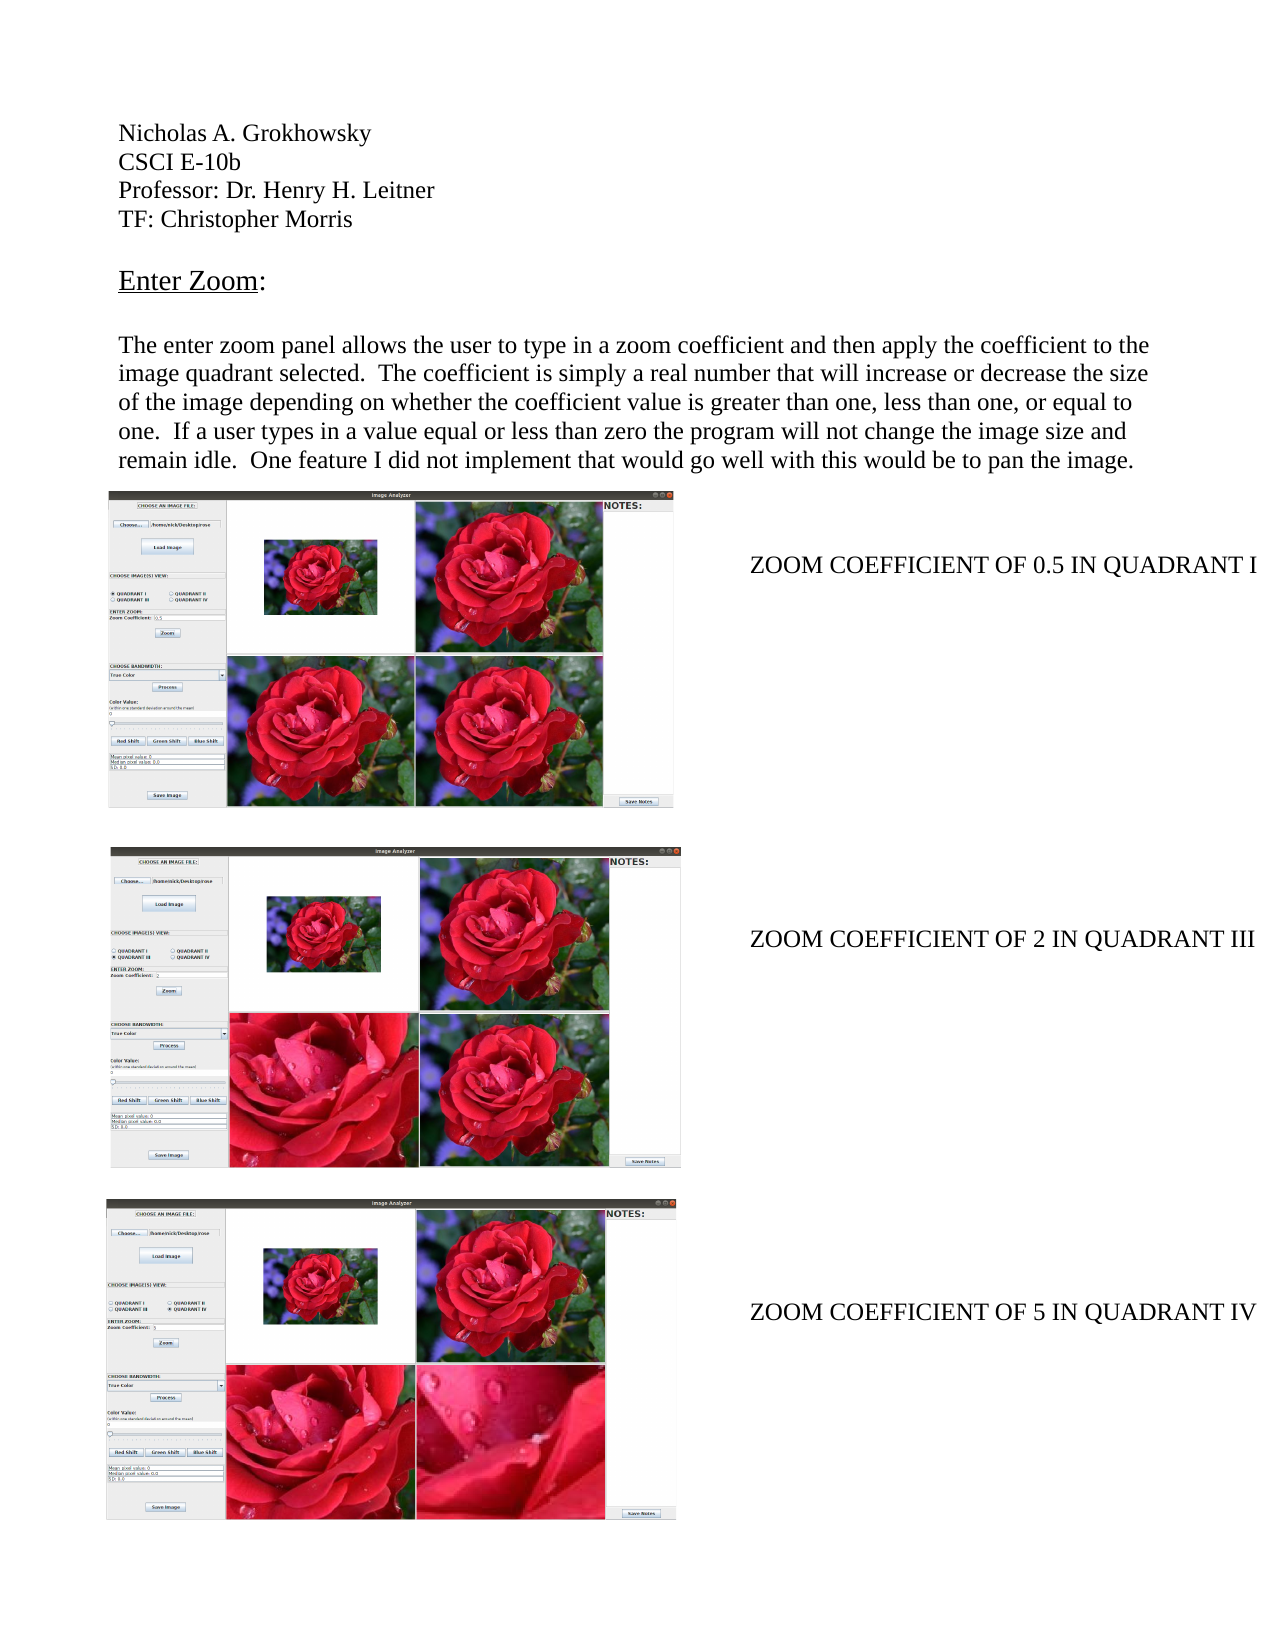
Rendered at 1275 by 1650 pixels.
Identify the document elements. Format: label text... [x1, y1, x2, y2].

picture [106, 1199, 677, 1520]
text The enter zoom panel allows the user to type in a zoom coefficient and then apply the coefficient to the image quadrant selected. The coefficient is simply a real number that will increase or decrease the size of the image depending on whether the coefficient value is greater than one, less than one, or equal to one. If a user types in a value equal or less than zero the program will not change the image size and remain idle. One feature I did not implement that would go well with this would be to pan the image. [118, 330, 1157, 473]
picture [110, 847, 681, 1168]
text Enter Zoom: [118, 263, 1157, 296]
picture [108, 491, 674, 808]
